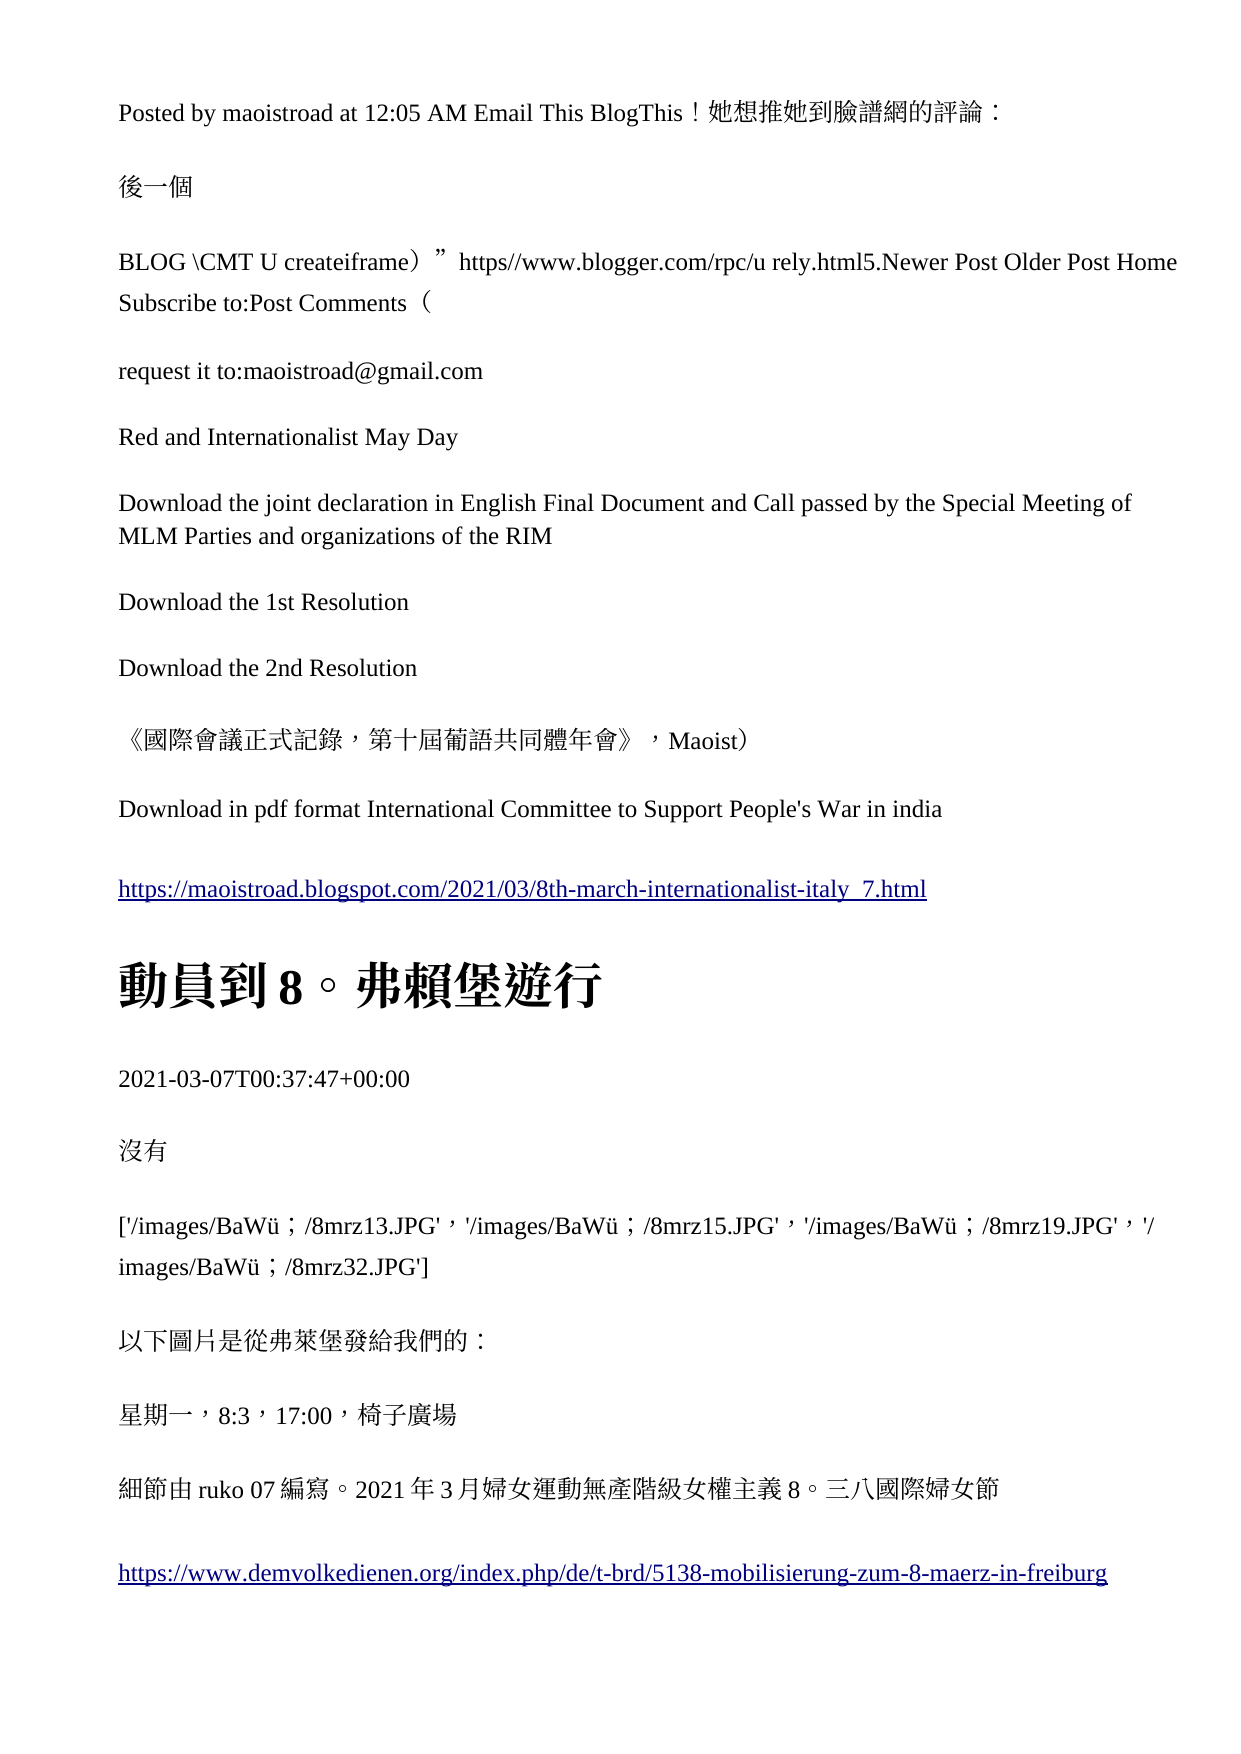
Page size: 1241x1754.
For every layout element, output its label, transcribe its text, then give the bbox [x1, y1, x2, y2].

text https://maoistroad.blogspot.com/2021/03/8th-march-internationalist-italy_7.html [118, 841, 1181, 903]
text https://www.demvolkedienen.org/index.php/de/t-brd/5138-mobilisierung-zum-8-maerz-in-freiburg [118, 1526, 1181, 1587]
text 2021-03-07T00:37:47+00:00 沒有 ['/images/BaWü；/8mrz13.JPG'，'/images/BaWü；/8mrz15.JPG'，'/images/BaWü；/8mrz19.JPG'，'/images/BaWü；/8mrz32.JPG'] 以下圖片是從弗萊堡發給我們的： 星期一，8:3，17:00，椅子廣場 細節由ruko 07編寫。2021年3月婦女運動無產階級女權主義8。三八國際婦女節 [118, 1031, 1181, 1506]
subtitle 動員到8。弗賴堡遊行 [118, 947, 1181, 1019]
text Posted by maoistroad at 12:05 AM Email This BlogThis！她想推她到臉譜網的評論： 後一個 BLOG \CMT U createiframe）”https//www.blogger.com/rpc/u rely.html5.Newer Post Older Post Home Subscribe to:Post Comments（ request it to:maoistroad@gmail.com Red and Internationalist May Day Download the joint declaration in English Final Document and Call passed by the Special Meeting of MLM Parties and organizations of the RIM Download the 1st Resolution Download the 2nd Resolution 《國際會議正式記錄，第十屆葡語共同體年會》，Maoist） Download in pdf format International Committee to Support People's War in india [118, 59, 1181, 822]
